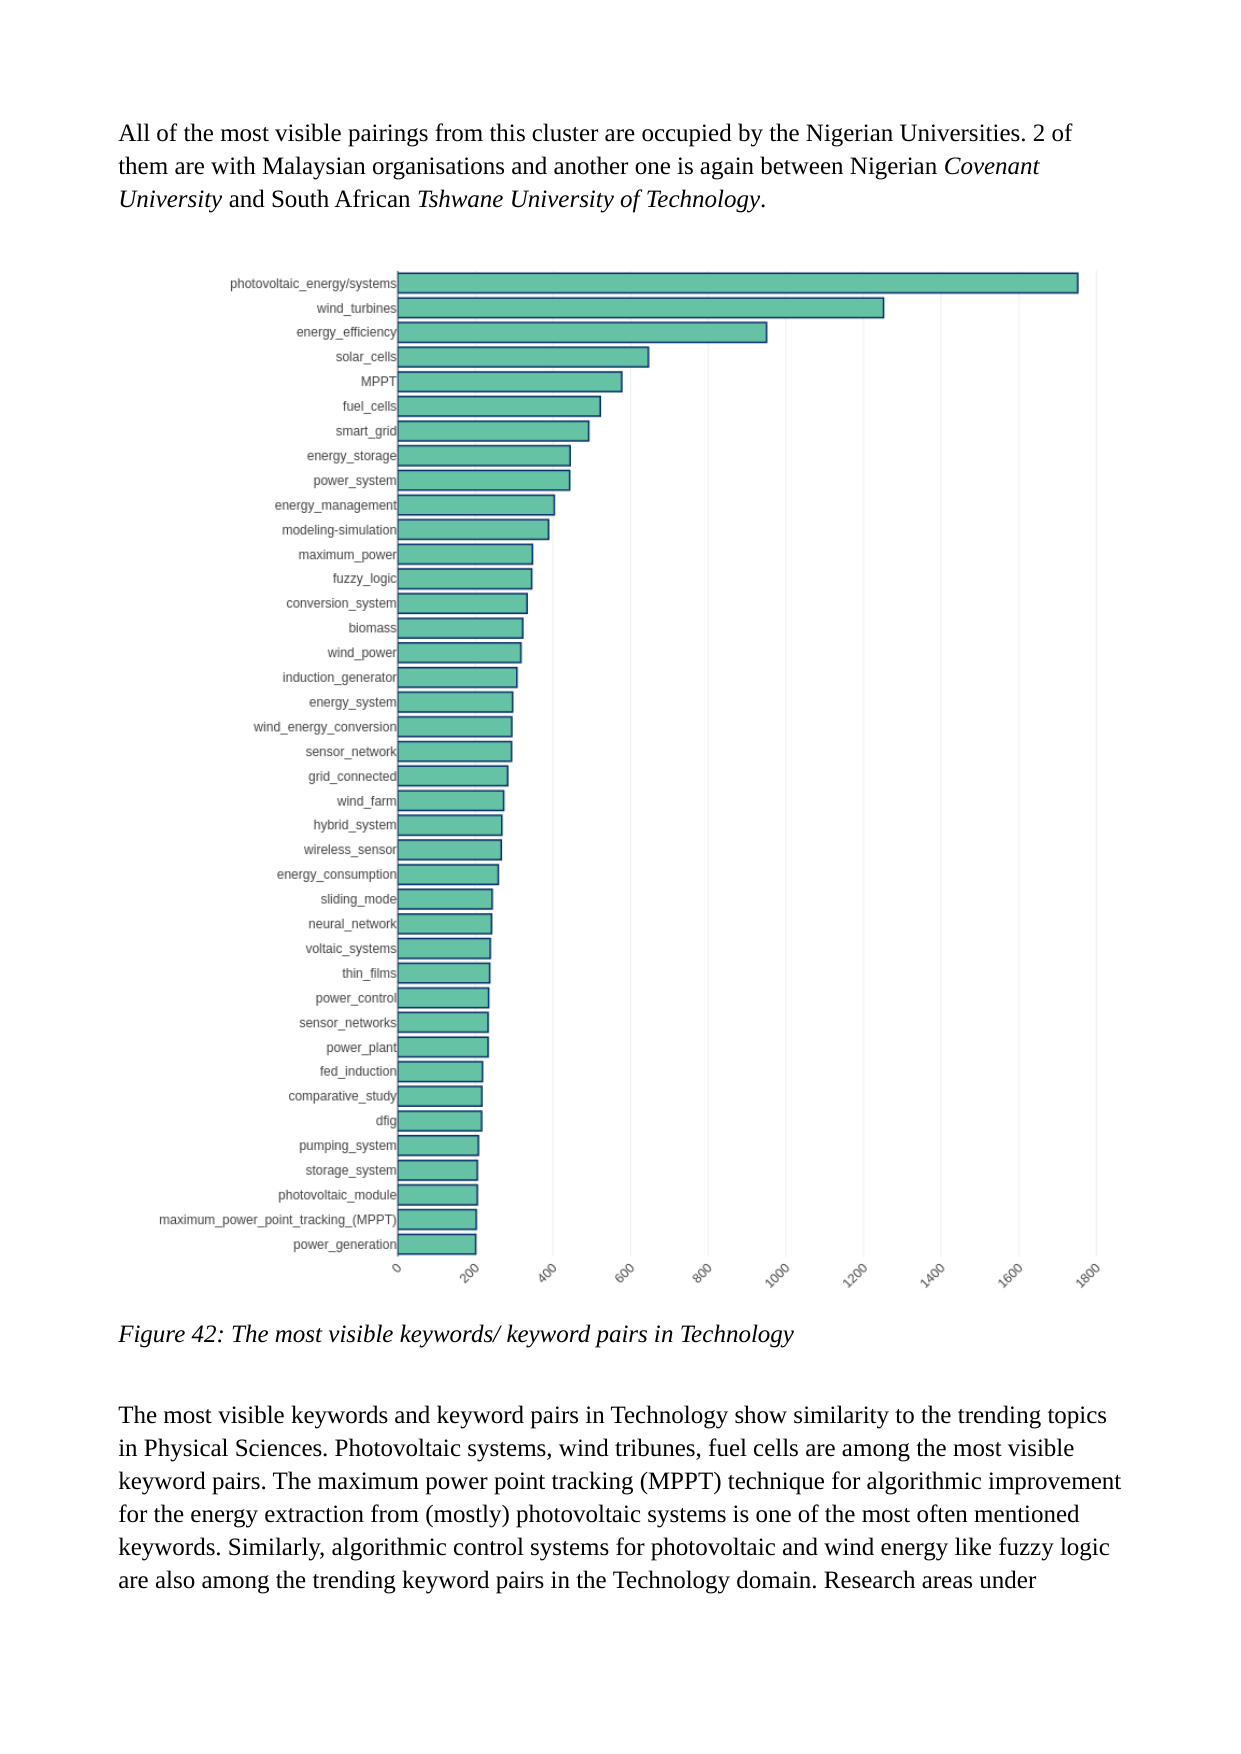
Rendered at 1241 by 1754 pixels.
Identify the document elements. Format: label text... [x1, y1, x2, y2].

text All of the most visible pairings from this cluster are occupied by the Nigerian Universities. 2 of them are with Malaysian organisations and another one is again between Nigerian Covenant University and South African Tshwane University of Technology. [118, 118, 1122, 213]
text Figure 42: The most visible keywords/ keyword pairs in Technology [118, 1320, 1122, 1348]
text The most visible keywords and keyword pairs in Technology show similarity to the trending topics in Physical Sciences. Photovoltaic systems, wind tribunes, fuel cells are among the most visible keyword pairs. The maximum power point tracking (MPPT) technique for algorithmic improvement for the energy extraction from (mostly) photovoltaic systems is one of the most often mentioned keywords. Similarly, algorithmic control systems for photovoltaic and wind energy like fuzzy logic are also among the trending keyword pairs in the Technology domain. Research areas under [118, 1400, 1122, 1594]
picture [118, 244, 1123, 1320]
